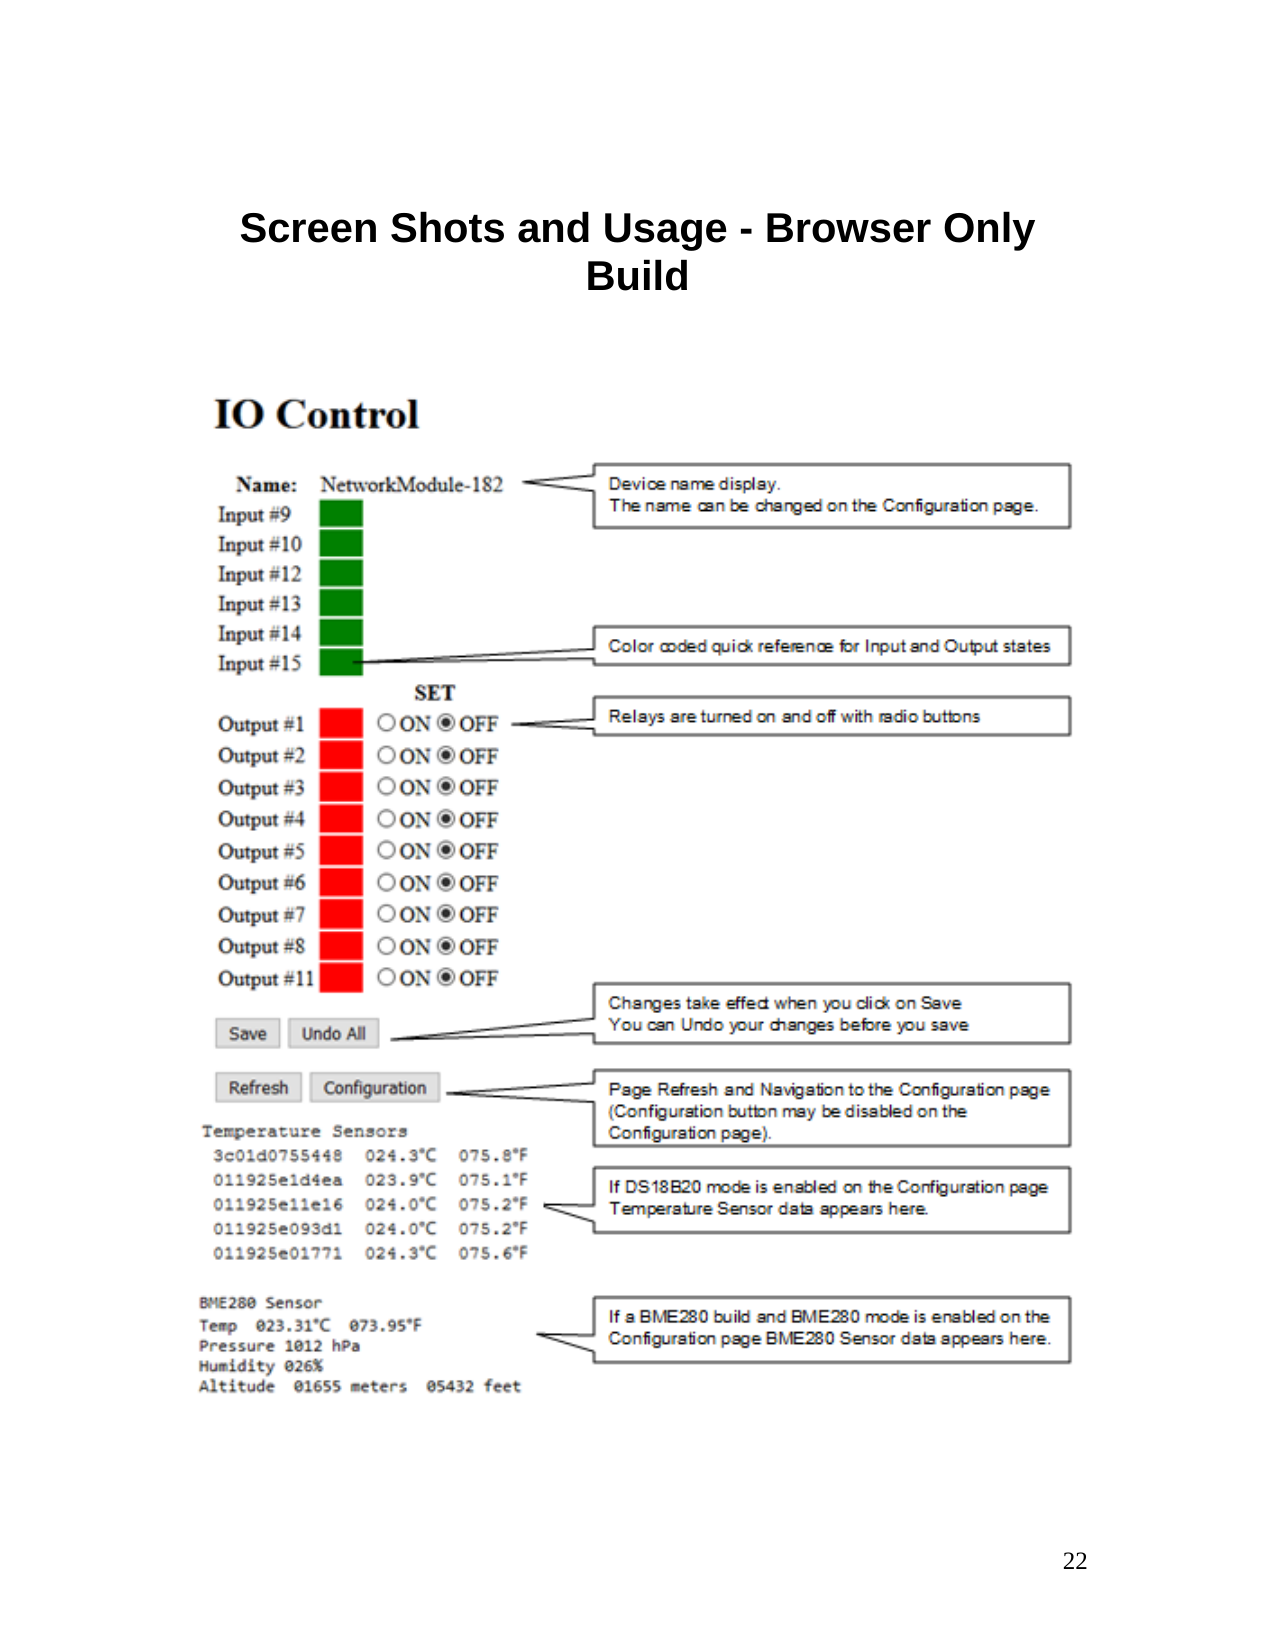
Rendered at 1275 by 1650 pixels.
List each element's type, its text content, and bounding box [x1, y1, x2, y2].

subtitle Screen Shots and Usage - Browser Only Build [187, 204, 1087, 299]
picture [187, 382, 1092, 1406]
